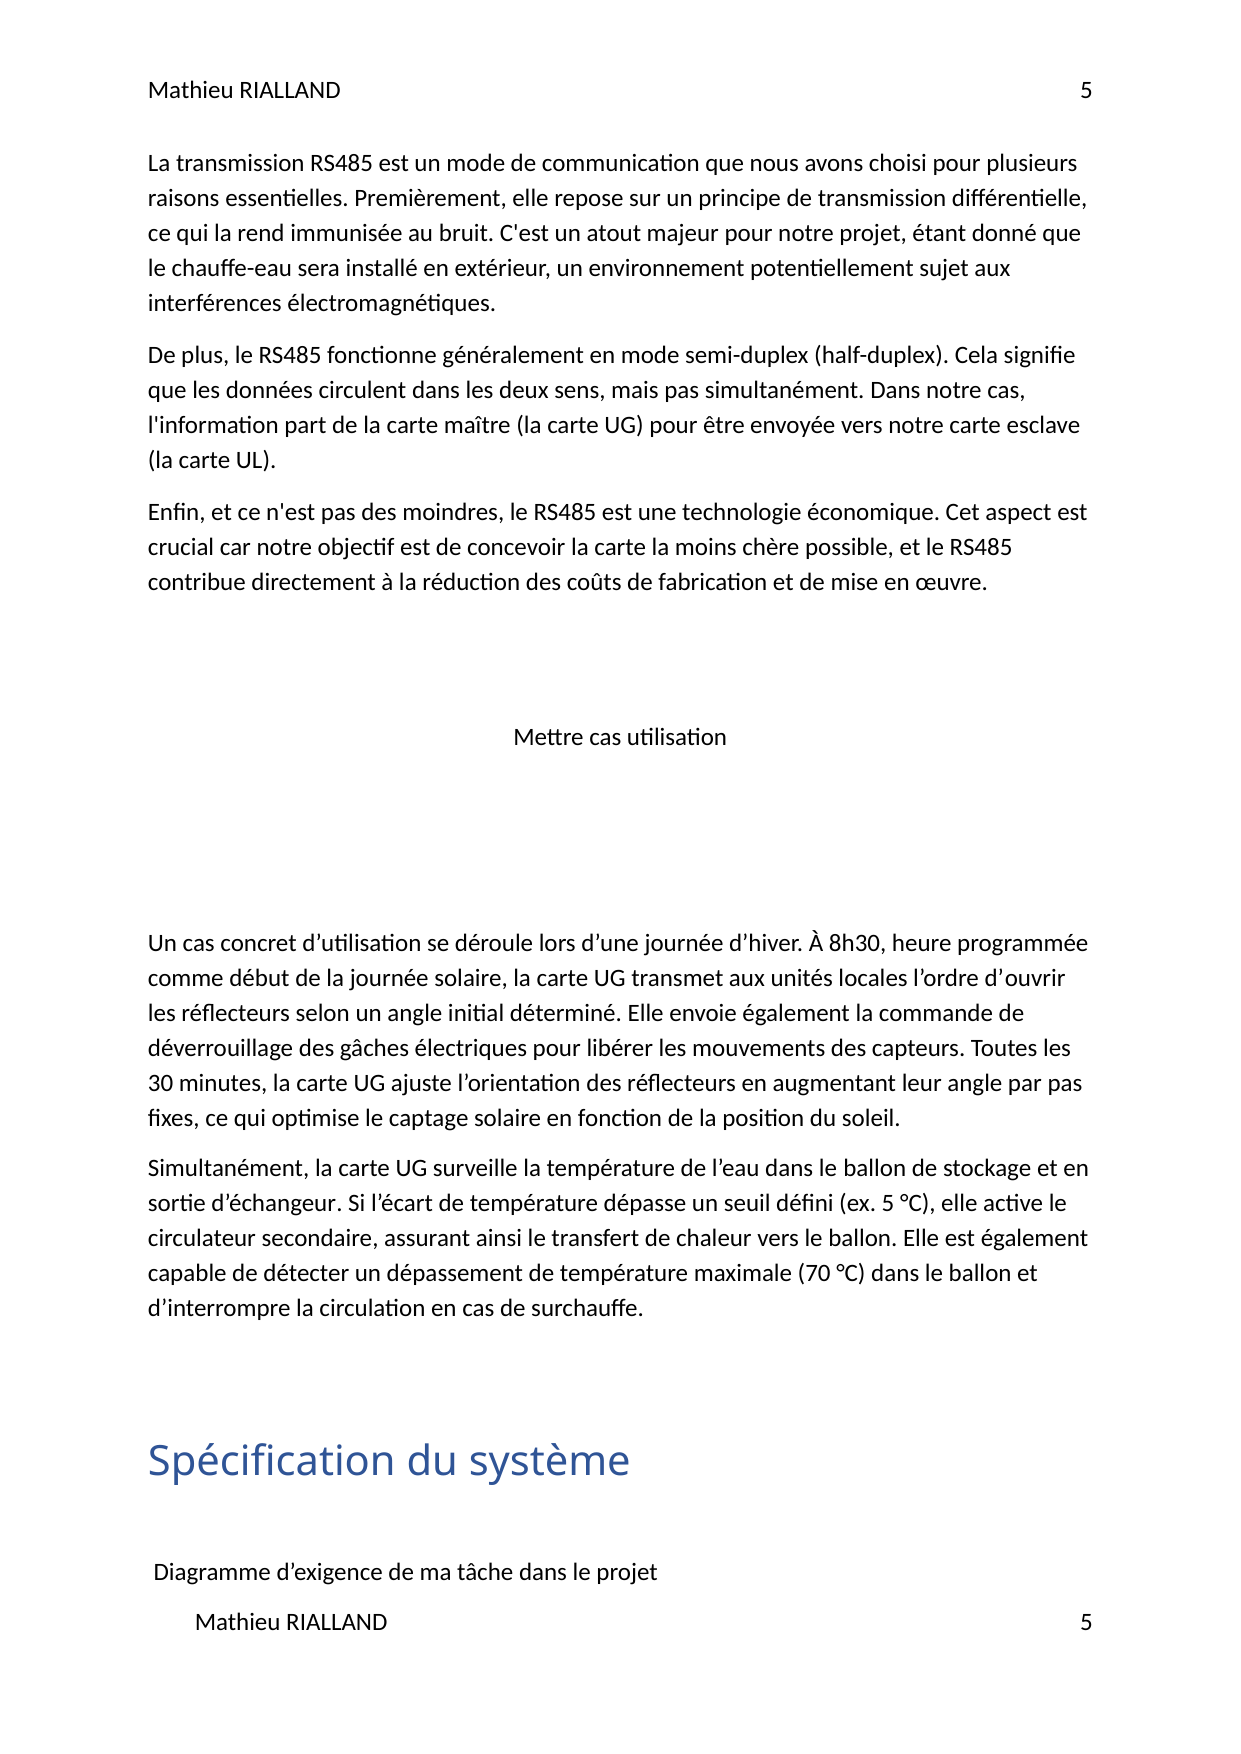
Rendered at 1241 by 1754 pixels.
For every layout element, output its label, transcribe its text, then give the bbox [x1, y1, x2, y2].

text Enfin, et ce n'est pas des moindres, le RS485 est une technologie économique. Cet aspect est crucial car notre objectif est de concevoir la carte la moins chère possible, et le RS485 contribue directement à la réduction des coûts de fabrication et de mise en œuvre. [148, 496, 1093, 596]
text La transmission RS485 est un mode de communication que nous avons choisi pour plusieurs raisons essentielles. Premièrement, elle repose sur un principe de transmission différentielle, ce qui la rend immunisée au bruit. C'est un atout majeur pour notre projet, étant donné que le chauffe-eau sera installé en extérieur, un environnement potentiellement sujet aux interférences électromagnétiques. [148, 148, 1093, 318]
text Diagramme d’exigence de ma tâche dans le projet [148, 1556, 1093, 1587]
text De plus, le RS485 fonctionne généralement en mode semi-duplex (half-duplex). Cela signifie que les données circulent dans les deux sens, mais pas simultanément. Dans notre cas, l'information part de la carte maître (la carte UG) pour être envoyée vers notre carte esclave (la carte UL). [148, 339, 1093, 475]
text Mettre cas utilisation [148, 721, 1093, 751]
subtitle Spécification du système [148, 1431, 1093, 1488]
text Un cas concret d’utilisation se déroule lors d’une journée d’hiver. À 8h30, heure programmée comme début de la journée solaire, la carte UG transmet aux unités locales l’ordre d’ouvrir les réflecteurs selon un angle initial déterminé. Elle envoie également la commande de déverrouillage des gâches électriques pour libérer les mouvements des capteurs. Toutes les 30 minutes, la carte UG ajuste l’orientation des réflecteurs en augmentant leur angle par pas fixes, ce qui optimise le captage solaire en fonction de la position du soleil. [148, 928, 1093, 1133]
text Simultanément, la carte UG surveille la température de l’eau dans le ballon de stockage et en sortie d’échangeur. Si l’écart de température dépasse un seuil défini (ex. 5 °C), elle active le circulateur secondaire, assurant ainsi le transfert de chaleur vers le ballon. Elle est également capable de détecter un dépassement de température maximale (70 °C) dans le ballon et d’interrompre la circulation en cas de surchauffe. [148, 1152, 1093, 1323]
